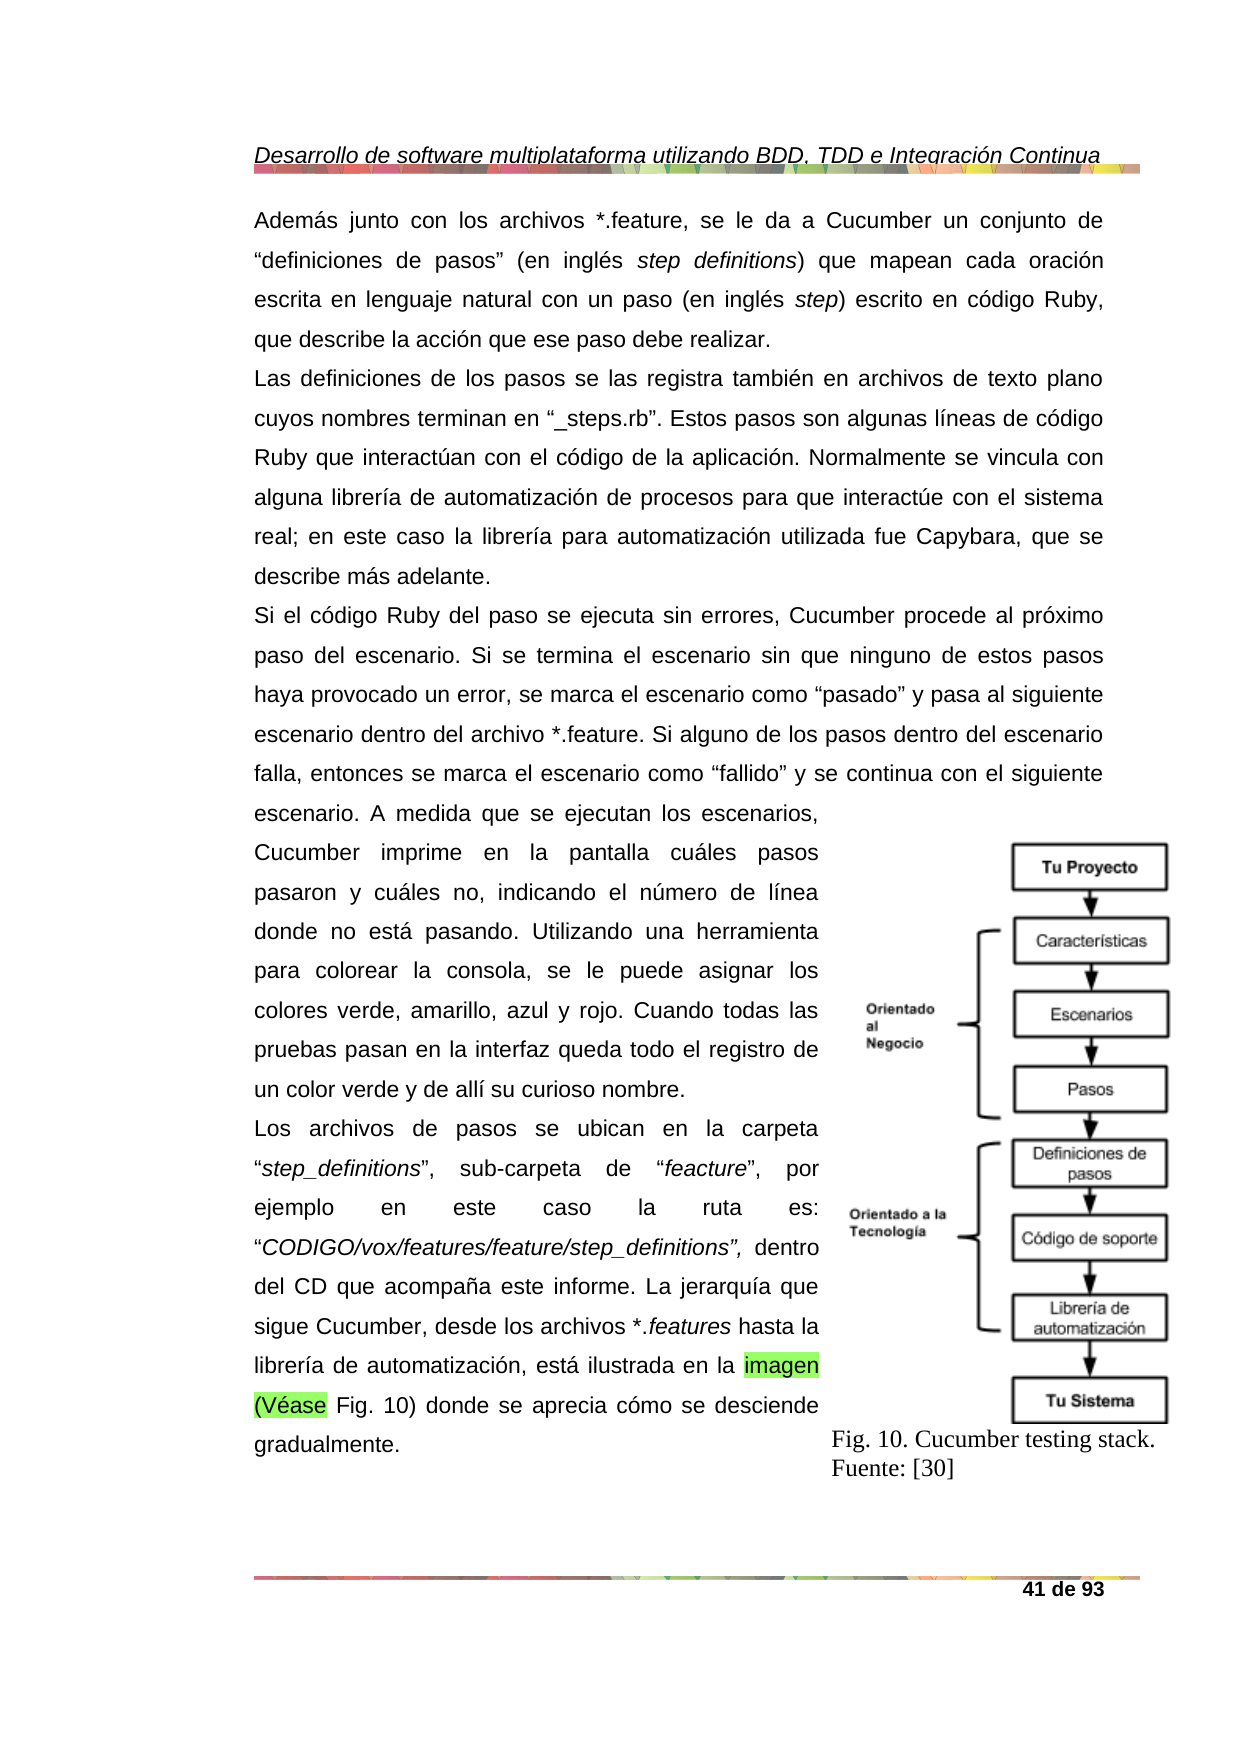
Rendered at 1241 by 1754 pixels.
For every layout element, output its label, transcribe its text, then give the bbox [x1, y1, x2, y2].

text Además junto con los archivos *.feature, se le da a Cucumber un conjunto de “definiciones de pasos” (en inglés step definitions) que mapean cada oración escrita en lenguaje natural con un paso (en inglés step) escrito en código Ruby, que describe la acción que ese paso debe realizar. [254, 207, 1104, 352]
text Si el código Ruby del paso se ejecuta sin errores, Cucumber procede al próximo paso del escenario. Si se termina el escenario sin que ninguno de estos pasos haya provocado un error, se marca el escenario como “pasado” y pasa al siguiente escenario dentro del archivo *.feature. Si alguno de los pasos dentro del escenario falla, entonces se marca el escenario como “fallido” y se continua con el siguiente escenario. A medida que se ejecutan los escenarios, Cucumber imprime en la pantalla cuáles pasos pasaron y cuáles no, indicando el número de línea donde no está pasando. Utilizando una herramienta para colorear la consola, se le puede asignar los colores verde, amarillo, azul y rojo. Cuando todas las pruebas pasan en la interfaz queda todo el registro de un color verde y de allí su curioso nombre. [254, 602, 1104, 1102]
picture [831, 836, 1185, 1424]
text Los archivos de pasos se ubican en la carpeta “step_definitions”, sub-carpeta de “feacture”, por ejemplo en este caso la ruta es: “CODIGO/vox/features/feature/step_definitions”, dentro del CD que acompaña este informe. La jerarquía que sigue Cucumber, desde los archivos *.features hasta la librería de automatización, está ilustrada en la imagen (Véase Fig. 10) donde se aprecia cómo se desciende gradualmente. [254, 1115, 831, 1457]
text Las definiciones de los pasos se las registra también en archivos de texto plano cuyos nombres terminan en “_steps.rb”. Estos pasos son algunas líneas de código Ruby que interactúan con el código de la aplicación. Normalmente se vincula con alguna librería de automatización de procesos para que interactúe con el sistema real; en este caso la librería para automatización utilizada fue Capybara, que se describe más adelante. [254, 365, 1104, 589]
text Fig. 10. Cucumber testing stack. Fuente: [30] [831, 799, 1196, 1482]
